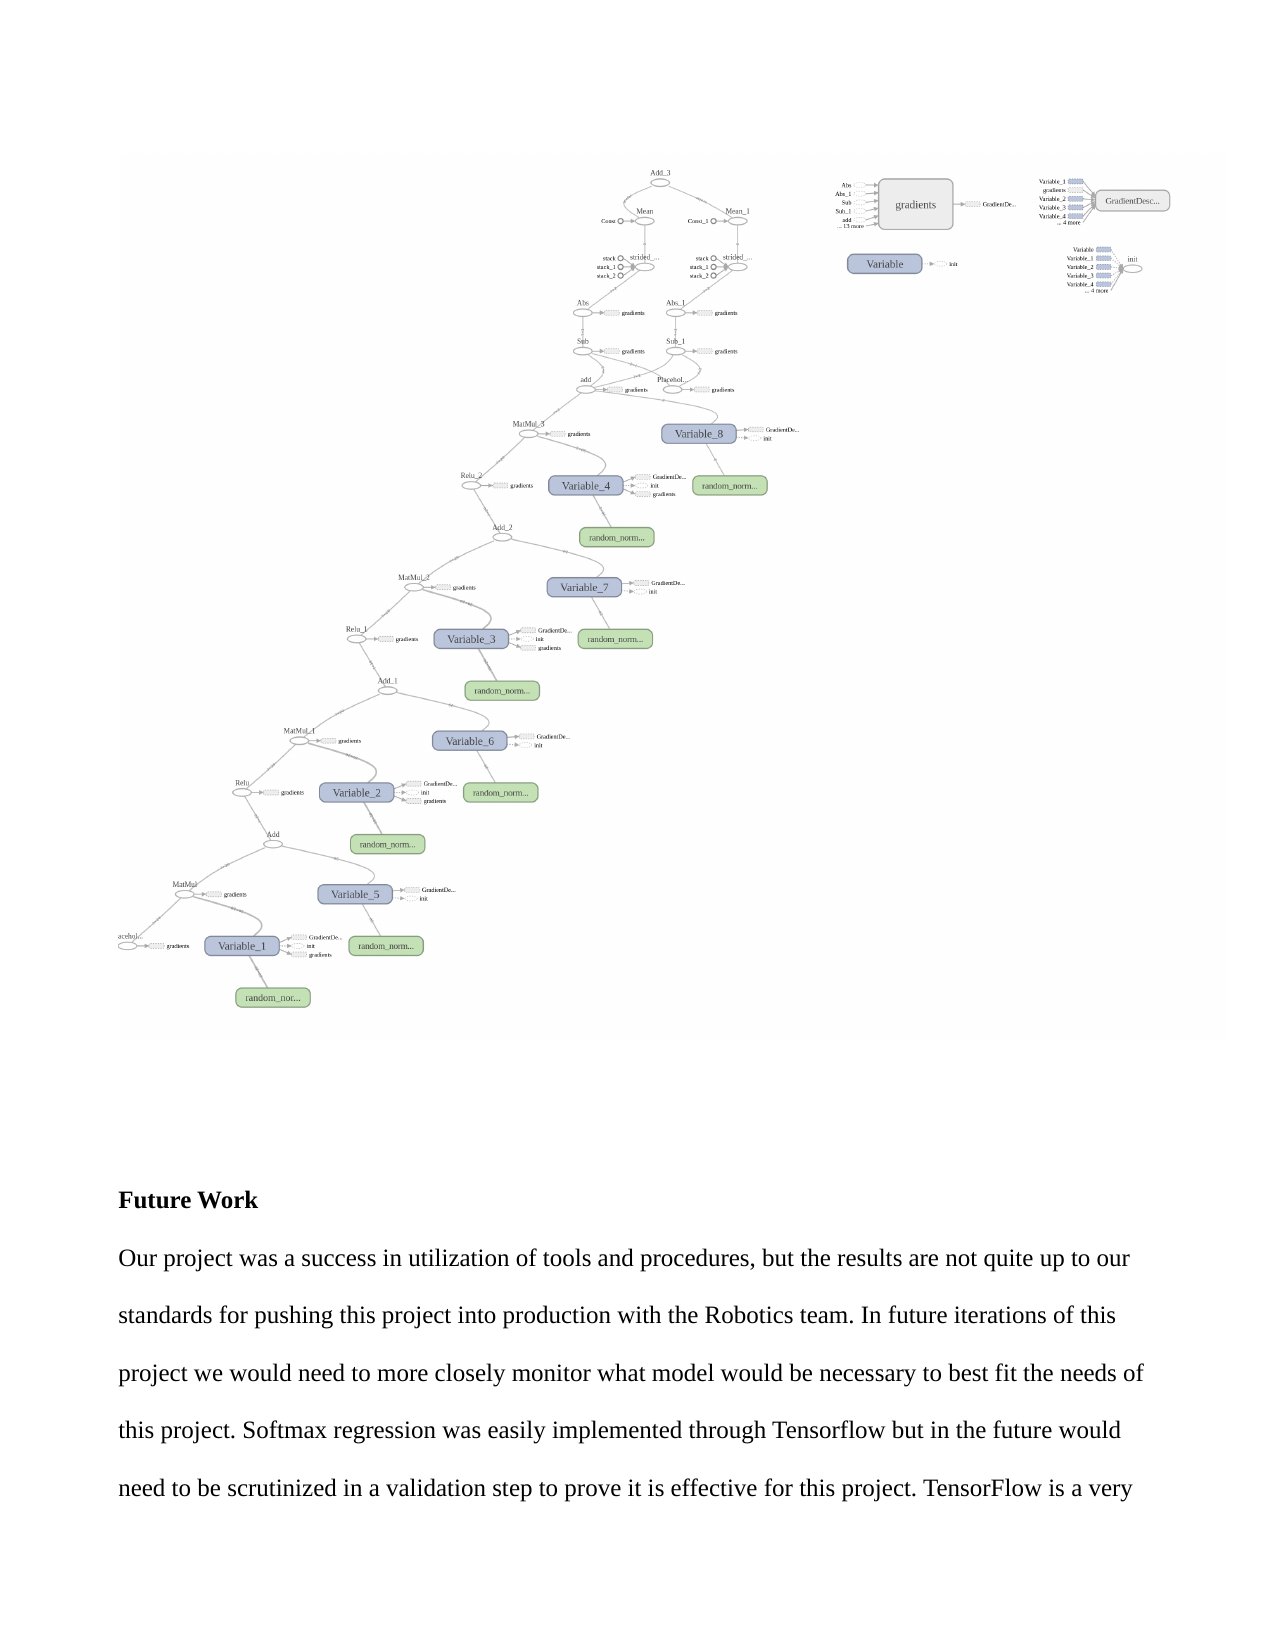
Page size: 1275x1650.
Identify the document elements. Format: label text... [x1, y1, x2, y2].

text Our project was a success in utilization of tools and procedures, but the results are not quite up to our standards for pushing this project into production with the Robotics team. In future iterations of this project we would need to more closely monitor what model would be necessary to best fit the needs of this project. Softmax regression was easily implemented through Tensorflow but in the future would need to be scrutinized in a validation step to prove it is effective for this project. TensorFlow is a very [118, 1243, 1157, 1501]
picture [118, 154, 1229, 1042]
text Future Work [118, 1185, 1157, 1214]
